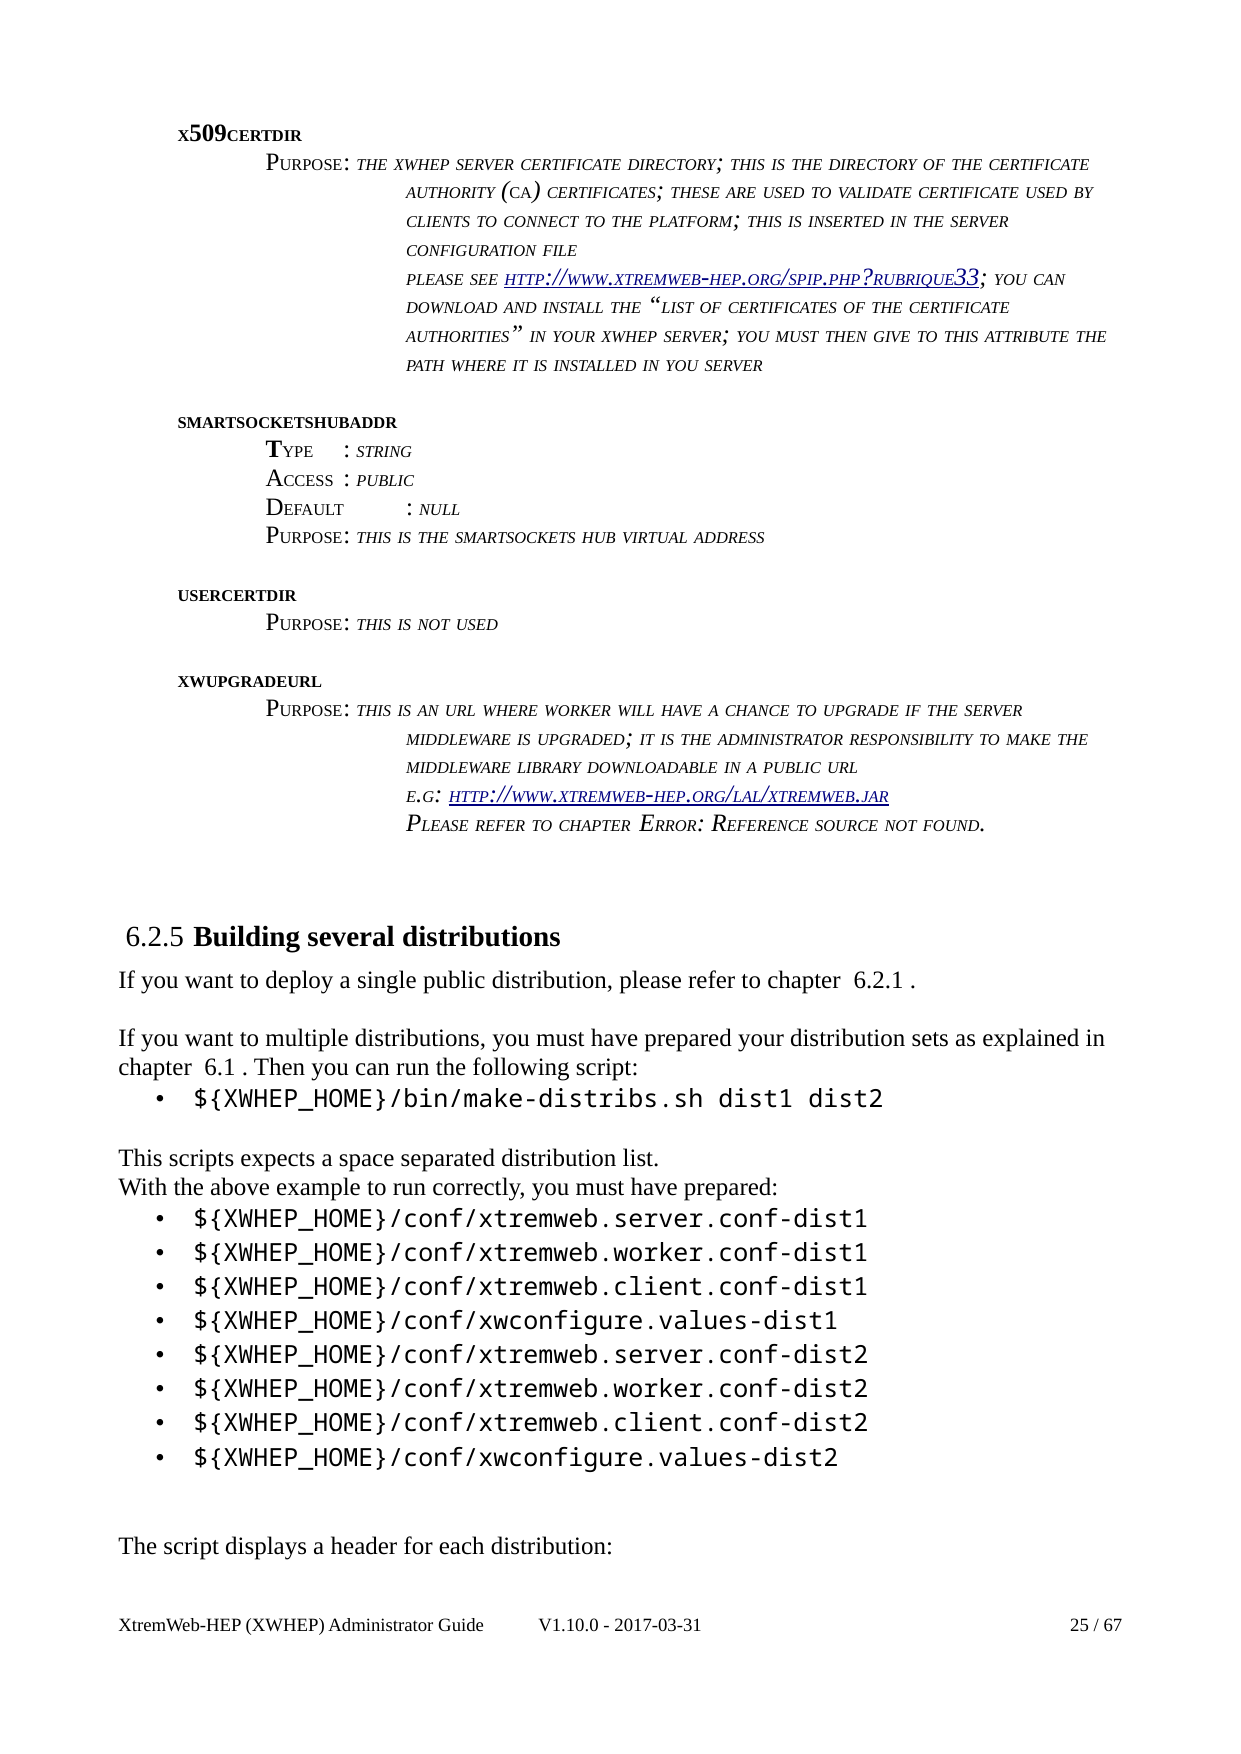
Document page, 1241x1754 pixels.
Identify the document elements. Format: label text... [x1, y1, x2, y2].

subtitle Building several distributions [118, 919, 1122, 953]
text With the above example to run correctly, you must have prepared: [118, 1172, 1122, 1201]
text This scripts expects a space separated distribution list. [118, 1143, 1122, 1172]
list ${XWHEP_HOME}/conf/xwconfigure.values-dist1 [156, 1303, 1122, 1337]
text If you want to multiple distributions, you must have prepared your distribution sets as explained in chapter 6.1. Then you can run the following script: [118, 1023, 1122, 1080]
list ${XWHEP_HOME}/conf/xtremweb.client.conf-dist2 [156, 1405, 1122, 1439]
text The script displays a header for each distribution: [118, 1531, 1122, 1559]
text xwupgradeurl [177, 664, 1122, 693]
list ${XWHEP_HOME}/conf/xtremweb.server.conf-dist1 [156, 1201, 1122, 1235]
text Access : public [265, 463, 1122, 492]
text Purpose : the xwhep server certificate directory; this is the directory of the certificate authority (ca) certificates; these are used to validate certificate used by clients to connect to the platform; this is inserted in the server configuration file please see http://www.xtremweb-hep.org/spip.php?rubrique33; you can download and install the “list of certificates of the certificate authorities” in your xwhep server; you must then give to this attribute the path where it is installed in you server [265, 147, 1122, 377]
list ${XWHEP_HOME}/conf/xtremweb.worker.conf-dist1 [156, 1235, 1122, 1269]
text If you want to deploy a single public distribution, please refer to chapter 6.2.1. [118, 965, 1122, 994]
text usercertdir [177, 578, 1122, 607]
text Type : string [265, 434, 1122, 463]
list ${XWHEP_HOME}/conf/xtremweb.server.conf-dist2 [156, 1337, 1122, 1371]
text Purpose : this is not used [265, 607, 1122, 636]
text Default : null [265, 492, 1122, 521]
list ${XWHEP_HOME}/conf/xtremweb.worker.conf-dist2 [156, 1371, 1122, 1405]
text Purpose : this is the smartsockets hub virtual address [265, 521, 1122, 549]
list ${XWHEP_HOME}/conf/xwconfigure.values-dist2 [156, 1439, 1122, 1473]
list ${XWHEP_HOME}/bin/make-distribs.sh dist1 dist2 [156, 1080, 1122, 1114]
text x509certdir [177, 118, 1122, 147]
text smartsocketshubaddr [177, 406, 1122, 434]
text Purpose : this is an url where worker will have a chance to upgrade if the server middleware is upgraded; it is the administrator responsibility to make the middleware library downloadable in a public url e.g: http://www.xtremweb-hep.org/lal/xtremweb.jar Please refer to chapter Erreur : source de la référence non trouvée. [265, 693, 1122, 837]
list ${XWHEP_HOME}/conf/xtremweb.client.conf-dist1 [156, 1269, 1122, 1303]
